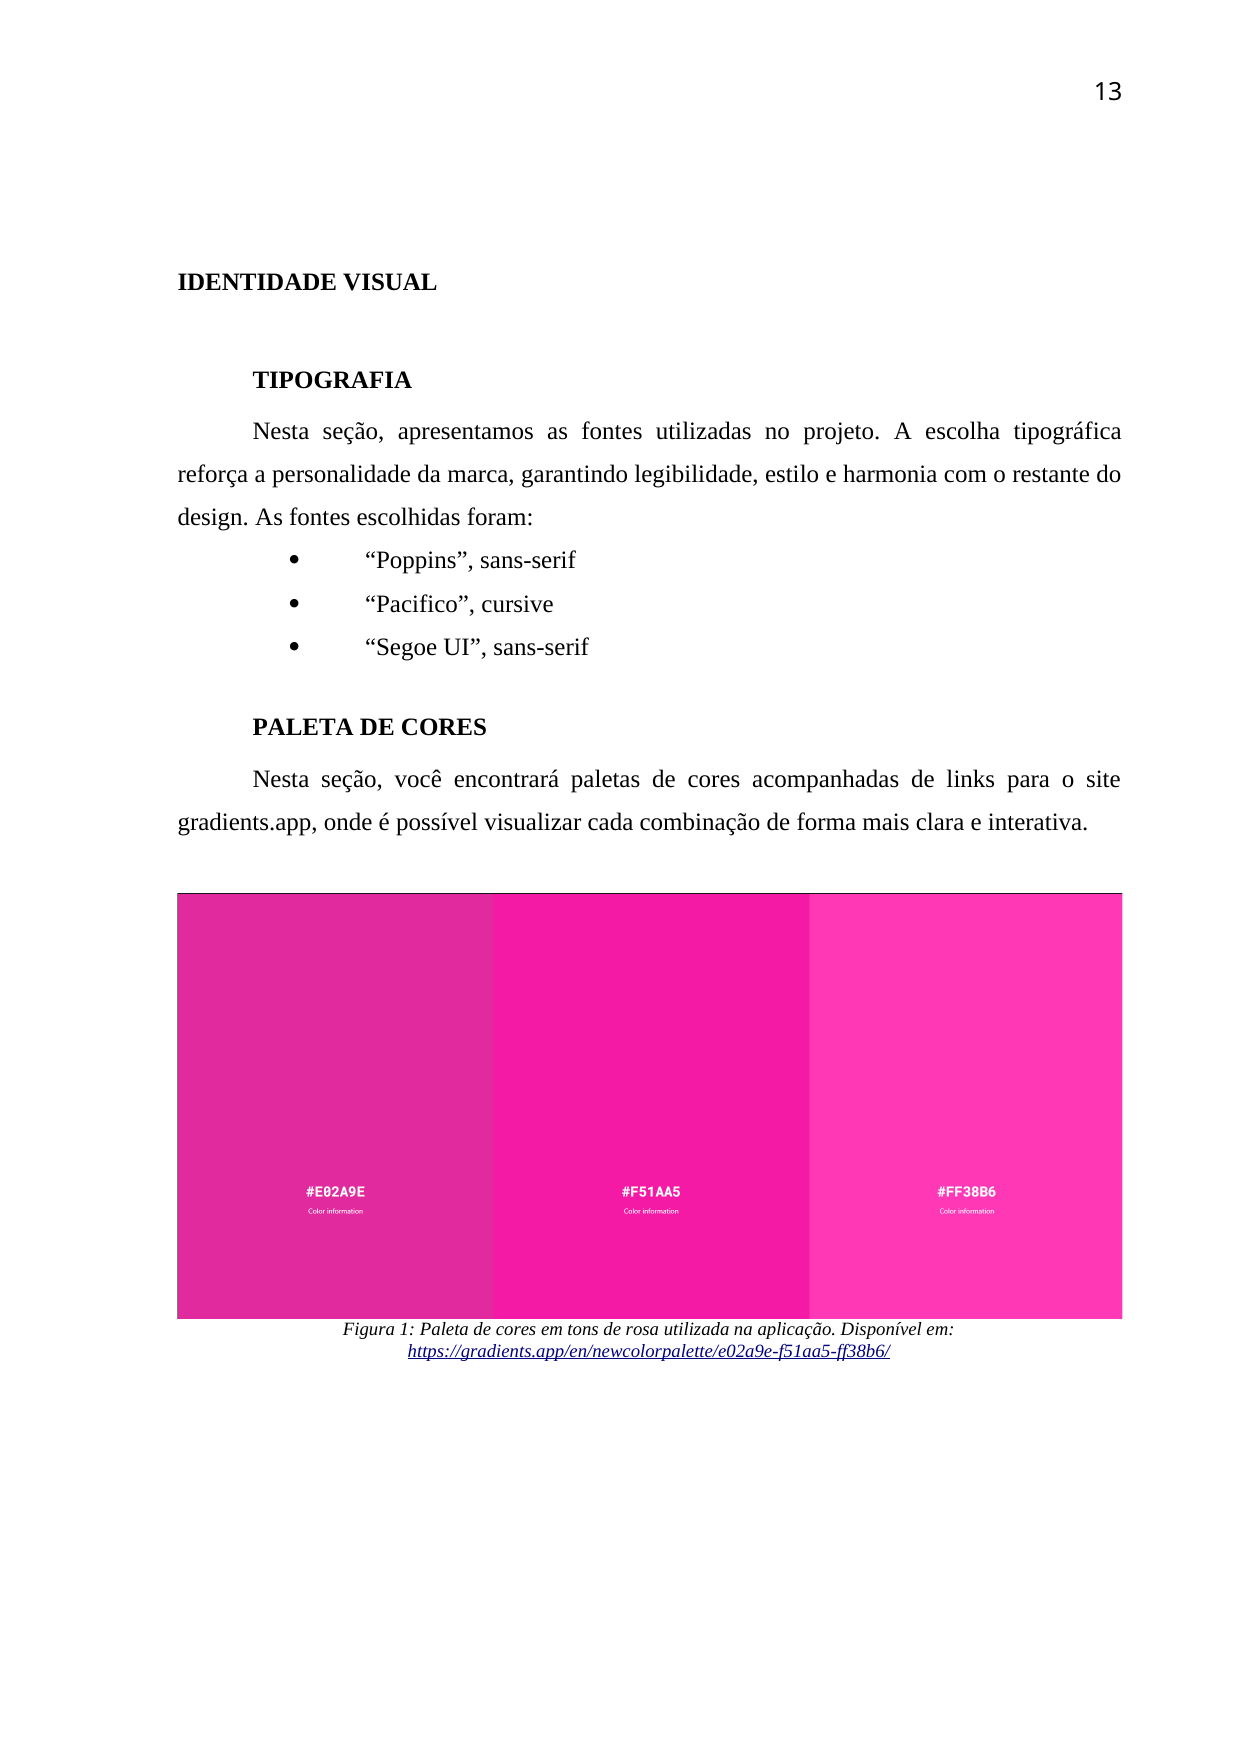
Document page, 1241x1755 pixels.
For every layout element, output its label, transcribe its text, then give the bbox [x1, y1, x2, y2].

subtitle PALETA DE CORES [252, 712, 1122, 741]
list “Pacifico”, cursive [215, 589, 1122, 617]
subtitle IDENTIDADE VISUAL [177, 267, 1122, 296]
subtitle TIPOGRAFIA [252, 365, 1122, 393]
text Nesta seção, você encontrará paletas de cores acompanhadas de links para o site gradients.app, onde é possível visualizar cada combinação de forma mais clara e interativa. [177, 764, 1122, 836]
text Nesta seção, apresentamos as fontes utilizadas no projeto. A escolha tipográfica reforça a personalidade da marca, garantindo legibilidade, estilo e harmonia com o restante do design. As fontes escolhidas foram: [177, 416, 1122, 531]
list “Segoe UI”, sans-serif [215, 632, 1122, 661]
list “Poppins”, sans-serif [215, 546, 1122, 574]
text Figura 1: Paleta de cores em tons de rosa utilizada na aplicação. Disponível em: https://gradients.app/en/newcolorpalette/e02a9e-f51aa5-ff38b6/ [177, 1319, 1122, 1361]
